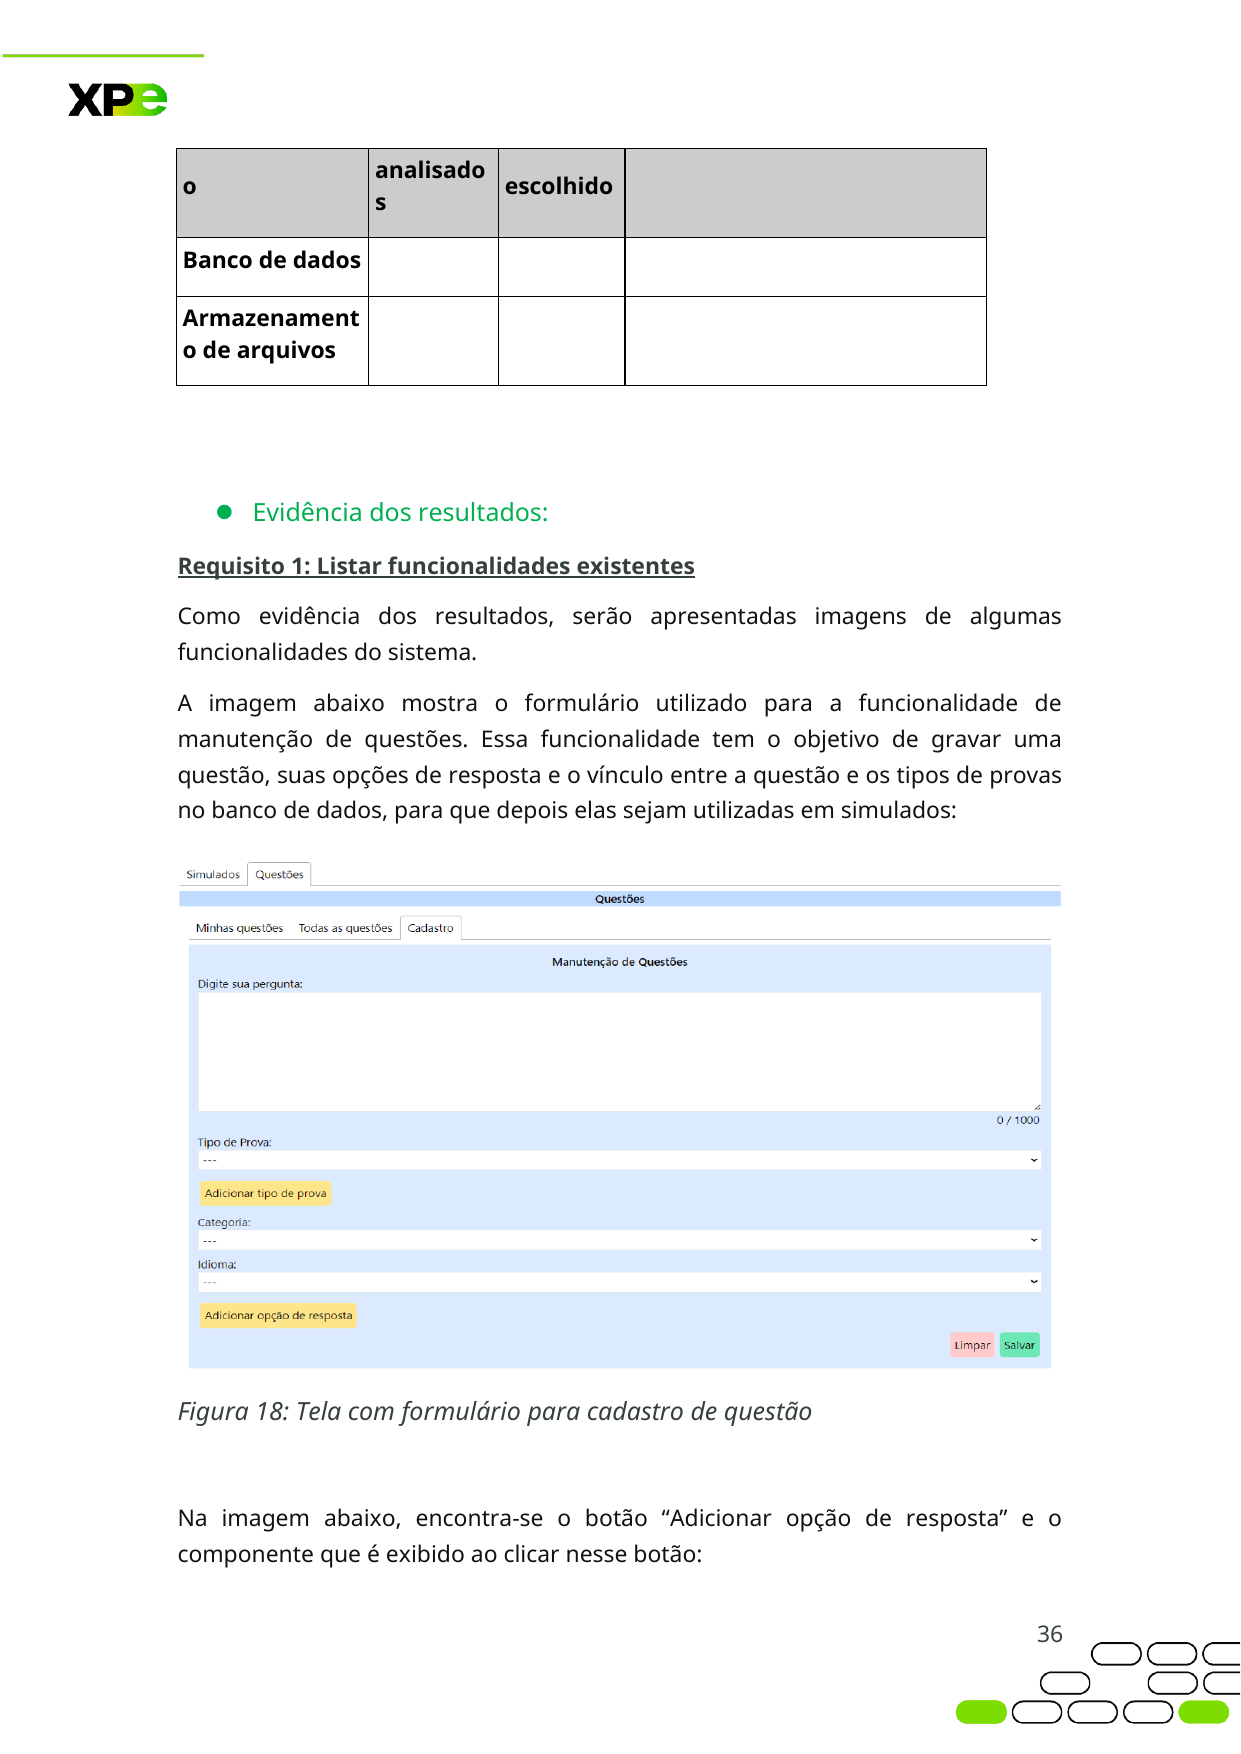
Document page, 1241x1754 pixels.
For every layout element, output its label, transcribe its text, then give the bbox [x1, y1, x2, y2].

table_header analisados [369, 149, 498, 237]
table_header [626, 149, 986, 237]
table_cell [626, 297, 986, 385]
subtitle Evidência dos resultados: [215, 494, 1063, 528]
table_header escolhido [499, 149, 624, 237]
text Na imagem abaixo, encontra-se o botão “Adicionar opção de resposta” e o componente que é exibido ao clicar nesse botão: [177, 1502, 1063, 1569]
picture [2, 51, 205, 148]
text Requisito 1: Listar funcionalidades existentes [177, 550, 1063, 581]
table_cell [499, 238, 624, 296]
table_header o [177, 149, 368, 237]
picture [177, 857, 1063, 1382]
table_cell [626, 238, 986, 296]
picture [955, 1642, 1241, 1724]
text Figura 18: Tela com formulário para cadastro de questão [177, 1382, 1063, 1428]
table_cell [369, 297, 498, 385]
table_cell [369, 238, 498, 296]
table_cell [499, 297, 624, 385]
text A imagem abaixo mostra o formulário utilizado para a funcionalidade de manutenção de questões. Essa funcionalidade tem o objetivo de gravar uma questão, suas opções de resposta e o vínculo entre a questão e os tipos de provas no banco de dados, para que depois elas sejam utilizadas em simulados: [177, 687, 1063, 826]
table_cell Banco de dados [177, 238, 368, 296]
table_cell Armazenamento de arquivos [177, 297, 368, 385]
text Como evidência dos resultados, serão apresentadas imagens de algumas funcionalidades do sistema. [177, 600, 1063, 667]
